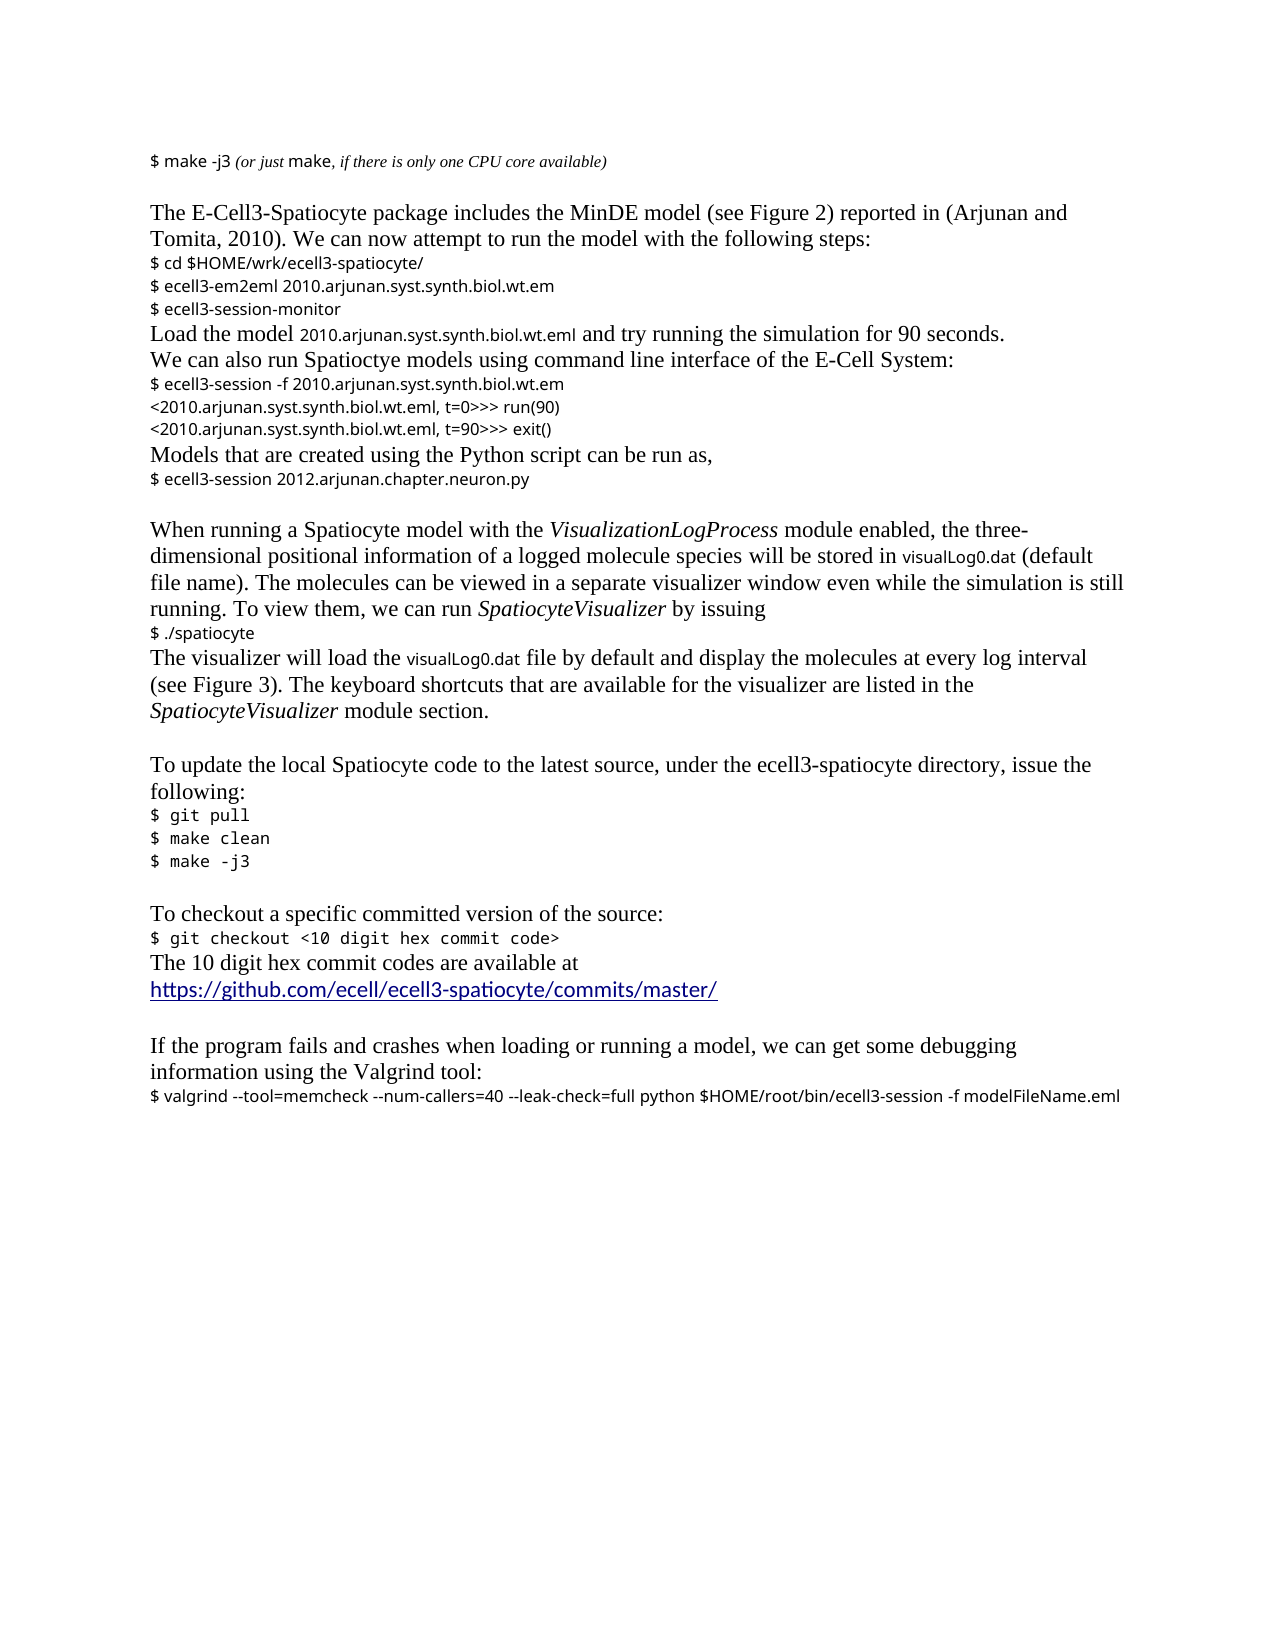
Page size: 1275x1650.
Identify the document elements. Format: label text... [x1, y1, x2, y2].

text $ ecell3-session-monitor [150, 297, 1125, 320]
text To checkout a specific committed version of the source: [150, 900, 1125, 927]
text $ git pull [150, 804, 1125, 827]
text Load the model 2010.arjunan.syst.synth.biol.wt.eml and try running the simulation for 90 seconds. [150, 320, 1125, 346]
text We can also run Spatioctye models using command line interface of the E-Cell System: [150, 346, 1125, 373]
text Models that are created using the Python script can be run as, [150, 441, 1125, 467]
text $ make -j3 [150, 849, 1125, 872]
text The visualizer will load the visualLog0.dat file by default and display the molecules at every log interval (see Figure 3). The keyboard shortcuts that are available for the visualizer are listed in the SpatiocyteVisualizer module section. [150, 644, 1125, 723]
text $ ./spatiocyte [150, 622, 1125, 644]
text When running a Spatiocyte model with the VisualizationLogProcess module enabled, the three-dimensional positional information of a logged molecule species will be stored in visualLog0.dat (default file name). The molecules can be viewed in a separate visualizer window even while the simulation is still running. To view them, we can run SpatiocyteVisualizer by issuing [150, 516, 1125, 622]
text <2010.arjunan.syst.synth.biol.wt.eml, t=90>>> exit() [150, 418, 1125, 441]
text If the program fails and crashes when loading or running a model, we can get some debugging information using the Valgrind tool: [150, 1032, 1125, 1084]
text $ ecell3-session -f 2010.arjunan.syst.synth.biol.wt.em [150, 373, 1125, 395]
text $ valgrind --tool=memcheck --num-callers=40 --leak-check=full python $HOME/root/bin/ecell3-session -f modelFileName.eml [150, 1084, 1125, 1107]
text $ git checkout <10 digit hex commit code> [150, 927, 1125, 949]
text $ ecell3-em2eml 2010.arjunan.syst.synth.biol.wt.em [150, 274, 1125, 297]
text The E-Cell3-Spatiocyte package includes the MinDE model (see Figure 2) reported in (Arjunan and Tomita, 2010). We can now attempt to run the model with the following steps: [150, 199, 1125, 252]
text The 10 digit hex commit codes are available at https://github.com/ecell/ecell3-spatiocyte/commits/master/ [150, 949, 1125, 1004]
text $ ecell3-session 2012.arjunan.chapter.neuron.py [150, 467, 1125, 490]
text $ make -j3 (or just make, if there is only one CPU core available) [150, 150, 1125, 173]
text $ make clean [150, 827, 1125, 849]
text <2010.arjunan.syst.synth.biol.wt.eml, t=0>>> run(90) [150, 395, 1125, 418]
text $ cd $HOME/wrk/ecell3-spatiocyte/ [150, 252, 1125, 274]
text To update the local Spatiocyte code to the latest source, under the ecell3-spatiocyte directory, issue the following: [150, 751, 1125, 804]
